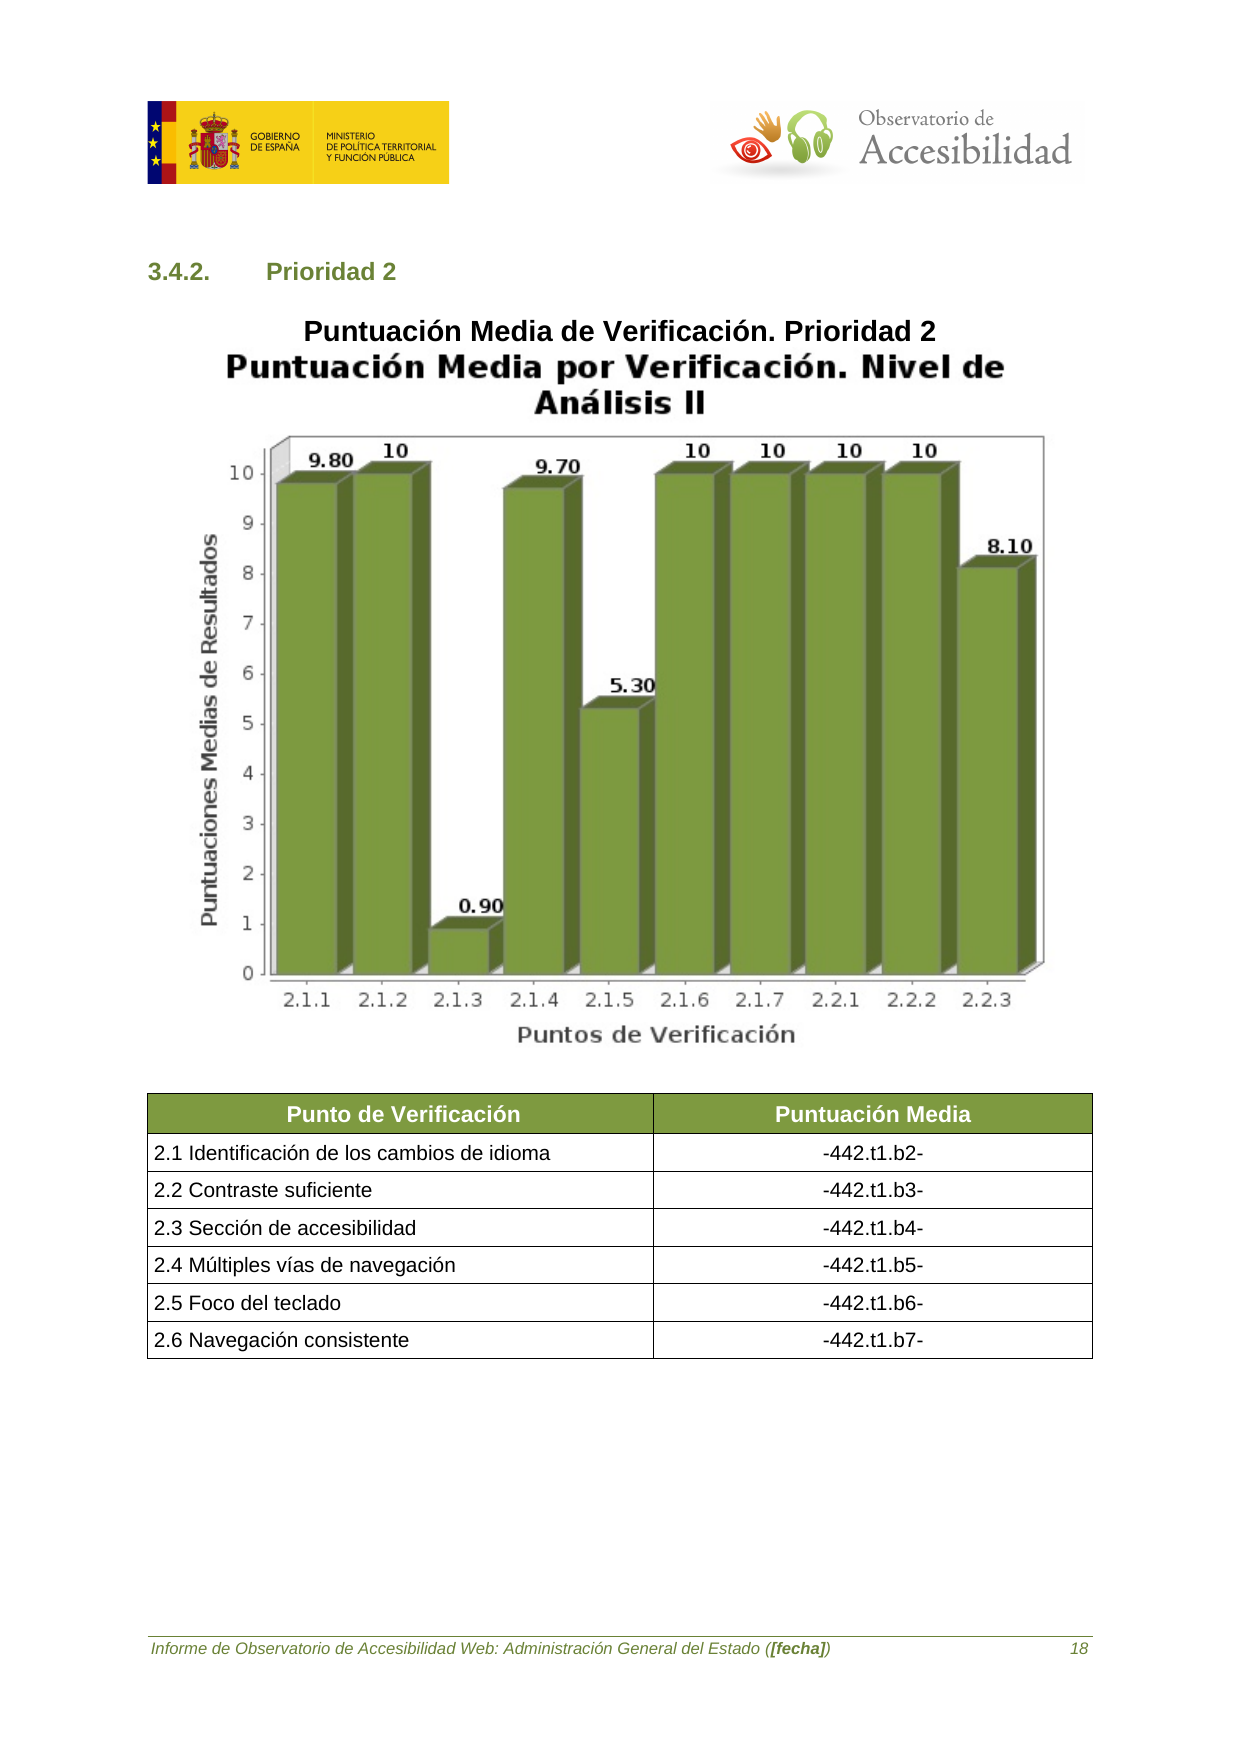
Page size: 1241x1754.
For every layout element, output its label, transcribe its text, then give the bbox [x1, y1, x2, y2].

table_cell 2.5 Foco del teclado [148, 1284, 653, 1321]
table_cell -442.t1.b4- [654, 1209, 1092, 1246]
table_cell -442.t1.b2- [654, 1134, 1092, 1171]
table_cell 2.2 Contraste suficiente [148, 1172, 653, 1208]
table_cell -442.t1.b7- [654, 1322, 1092, 1358]
table_cell 2.3 Sección de accesibilidad [148, 1209, 653, 1246]
table_cell 2.4 Múltiples vías de navegación [148, 1247, 653, 1283]
table_cell 2.6 Navegación consistente [148, 1322, 653, 1358]
table_header Puntuación Media [654, 1094, 1092, 1133]
table_header Punto de Verificación [148, 1094, 653, 1133]
table_cell -442.t1.b5- [654, 1247, 1092, 1283]
picture [147, 101, 450, 184]
table_cell -442.t1.b3- [654, 1172, 1092, 1208]
subtitle Prioridad 2 [148, 257, 1092, 286]
table_cell -442.t1.b6- [654, 1284, 1092, 1321]
picture [710, 101, 1086, 184]
text Puntuación Media de Verificación. Prioridad 2 [148, 314, 1092, 347]
picture [178, 347, 1062, 1057]
table_cell 2.1 Identificación de los cambios de idioma [148, 1134, 653, 1171]
